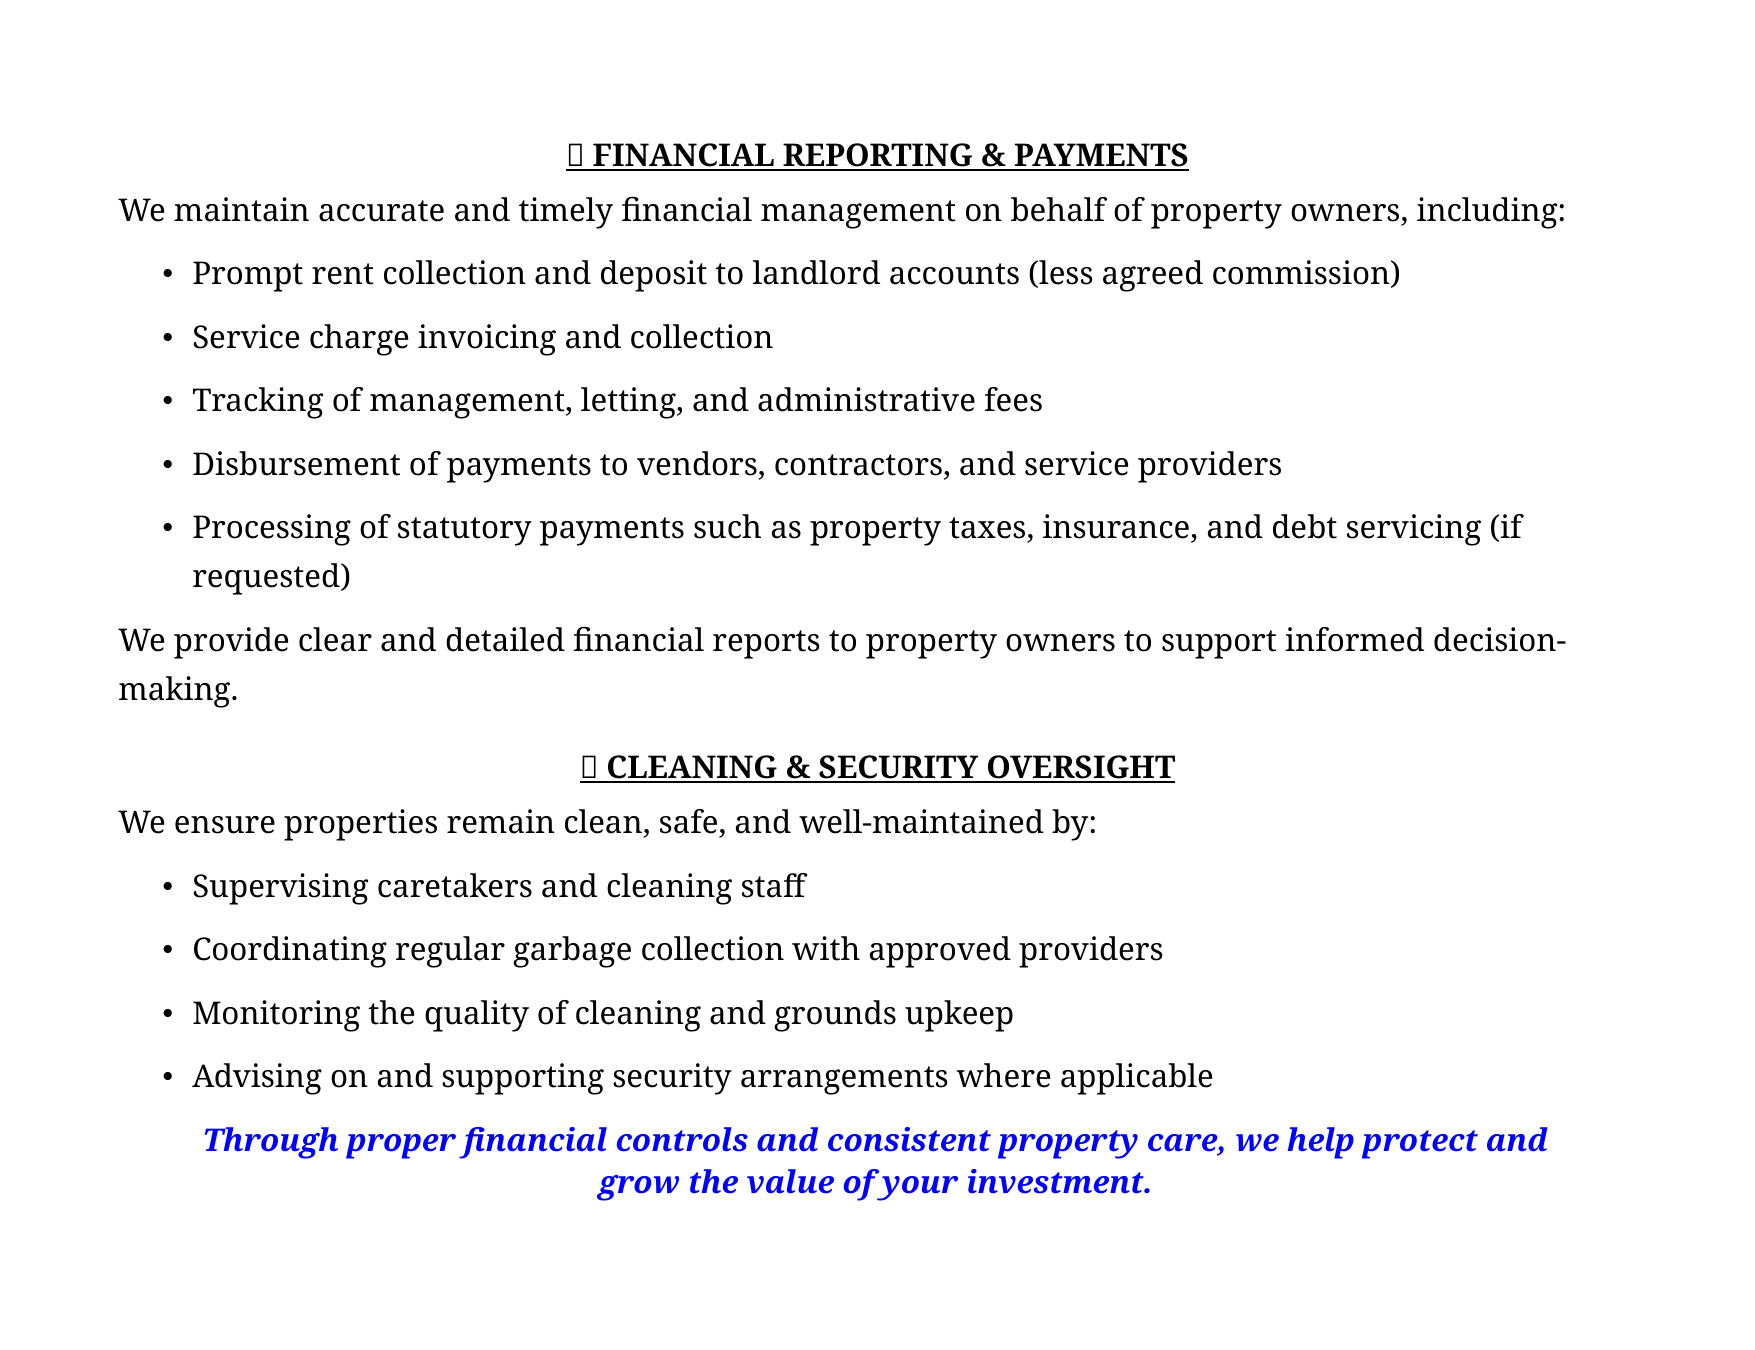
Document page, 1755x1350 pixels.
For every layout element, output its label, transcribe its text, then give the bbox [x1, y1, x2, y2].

list Service charge invoicing and collection [162, 315, 1637, 357]
subtitle 🔹 CLEANING & SECURITY OVERSIGHT [118, 745, 1637, 788]
list Advising on and supporting security arrangements where applicable [162, 1054, 1637, 1097]
list Disbursement of payments to vendors, contractors, and service providers [162, 442, 1637, 484]
list Supervising caretakers and cleaning staff [162, 864, 1637, 906]
list Prompt rent collection and deposit to landlord accounts (less agreed commission) [162, 251, 1637, 294]
list Tracking of management, letting, and administrative fees [162, 378, 1637, 421]
subtitle 🔹 FINANCIAL REPORTING & PAYMENTS [118, 133, 1637, 175]
list Monitoring the quality of cleaning and grounds upkeep [162, 991, 1637, 1033]
text We ensure properties remain clean, safe, and well-maintained by: [118, 800, 1637, 843]
text We maintain accurate and timely financial management on behalf of property owners, including: [118, 188, 1637, 230]
text Through proper financial controls and consistent property care, we help protect and grow the value of your investment. [177, 1118, 1578, 1203]
list Processing of statutory payments such as property taxes, insurance, and debt servicing (if requested) [162, 506, 1637, 597]
text We provide clear and detailed financial reports to property owners to support informed decision-making. [118, 618, 1637, 709]
list Coordinating regular garbage collection with approved providers [162, 927, 1637, 970]
